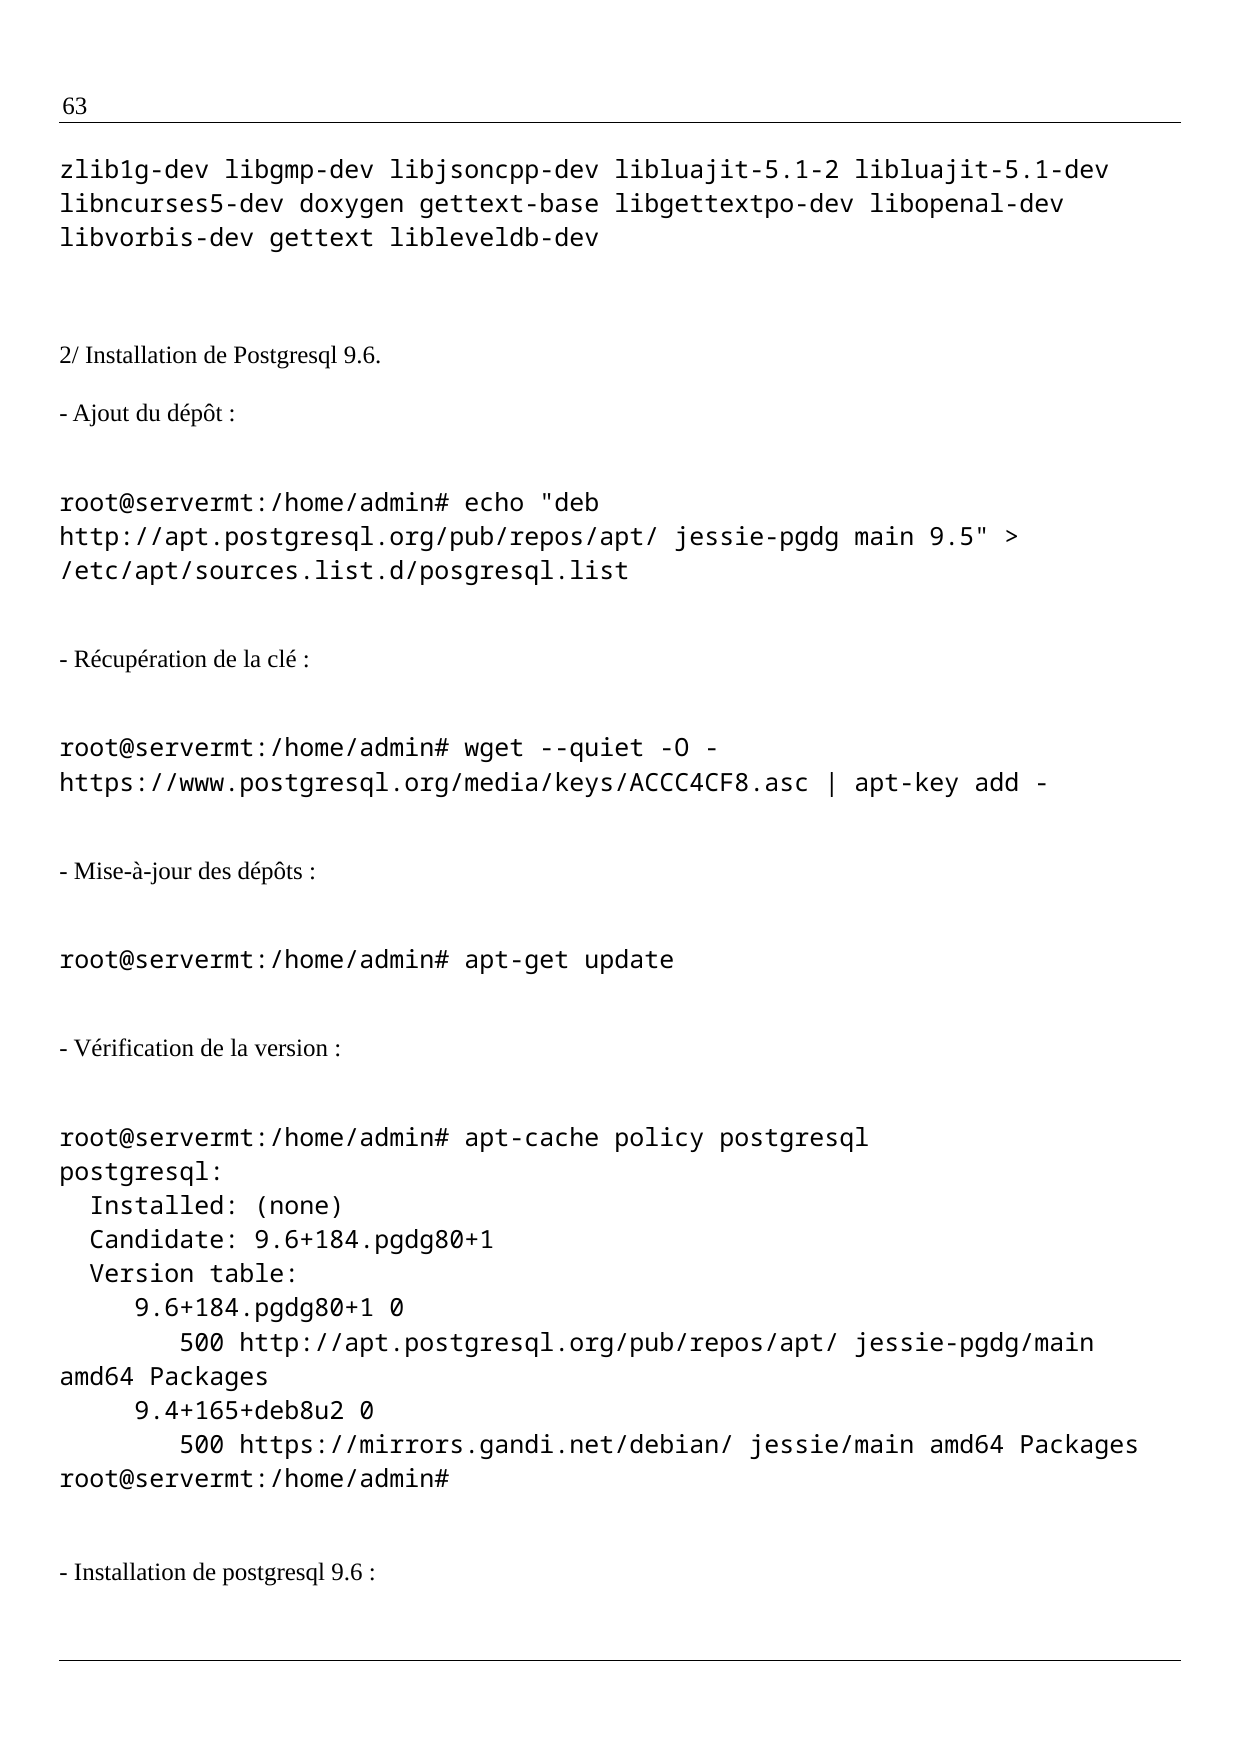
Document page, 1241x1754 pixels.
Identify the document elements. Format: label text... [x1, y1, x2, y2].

text Installed: (none) [59, 1188, 1181, 1222]
text - Vérification de la version : [59, 1033, 1181, 1062]
text 9.6+184.pgdg80+1 0 [59, 1290, 1181, 1324]
text zlib1g-dev libgmp-dev libjsoncpp-dev libluajit-5.1-2 libluajit-5.1-dev libncurses5-dev doxygen gettext-base libgettextpo-dev libopenal-dev libvorbis-dev gettext libleveldb-dev [59, 152, 1181, 254]
text 2/ Installation de Postgresql 9.6. [59, 340, 1181, 369]
text root@servermt:/home/admin# apt-get update [59, 942, 1181, 976]
text 9.4+165+deb8u2 0 [59, 1392, 1181, 1426]
text root@servermt:/home/admin# apt-cache policy postgresql [59, 1120, 1181, 1154]
text - Ajout du dépôt : [59, 398, 1181, 427]
text root@servermt:/home/admin# wget --quiet -O - https://www.postgresql.org/media/keys/ACCC4CF8.asc | apt-key add - [59, 730, 1181, 798]
text - Récupération de la clé : [59, 644, 1181, 673]
text postgresql: [59, 1154, 1181, 1188]
text Candidate: 9.6+184.pgdg80+1 [59, 1222, 1181, 1256]
text root@servermt:/home/admin# echo "deb http://apt.postgresql.org/pub/repos/apt/ jessie-pgdg main 9.5" > /etc/apt/sources.list.d/posgresql.list [59, 484, 1181, 586]
text Version table: [59, 1256, 1181, 1290]
text root@servermt:/home/admin# [59, 1460, 1181, 1494]
text 500 https://mirrors.gandi.net/debian/ jessie/main amd64 Packages [59, 1426, 1181, 1460]
text - Installation de postgresql 9.6 : [59, 1557, 1181, 1586]
text - Mise-à-jour des dépôts : [59, 856, 1181, 884]
text 500 http://apt.postgresql.org/pub/repos/apt/ jessie-pgdg/main amd64 Packages [59, 1324, 1181, 1392]
